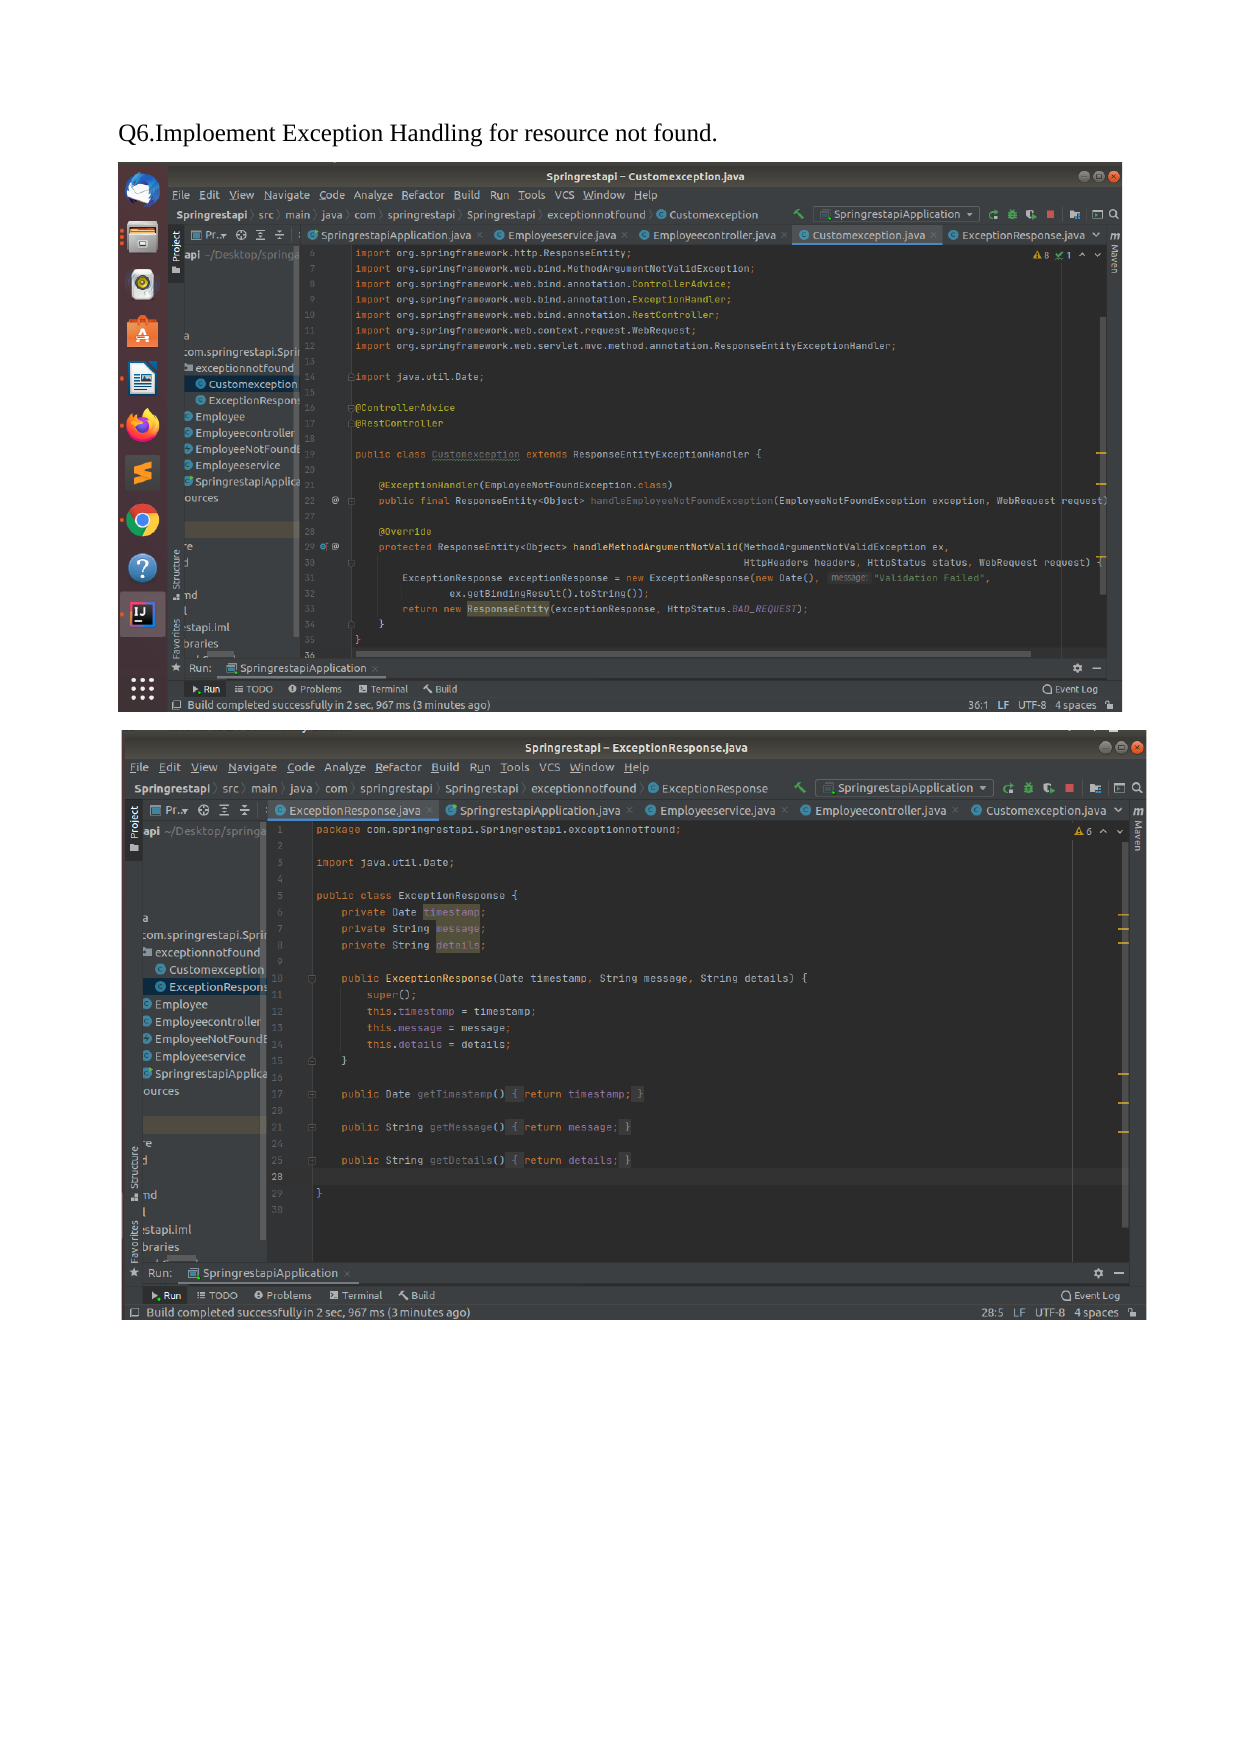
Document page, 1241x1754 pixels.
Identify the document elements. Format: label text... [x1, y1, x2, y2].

text Q6.Imploement Exception Handling for resource not found. [118, 118, 1122, 147]
picture [118, 162, 1123, 712]
picture [121, 730, 1147, 1320]
